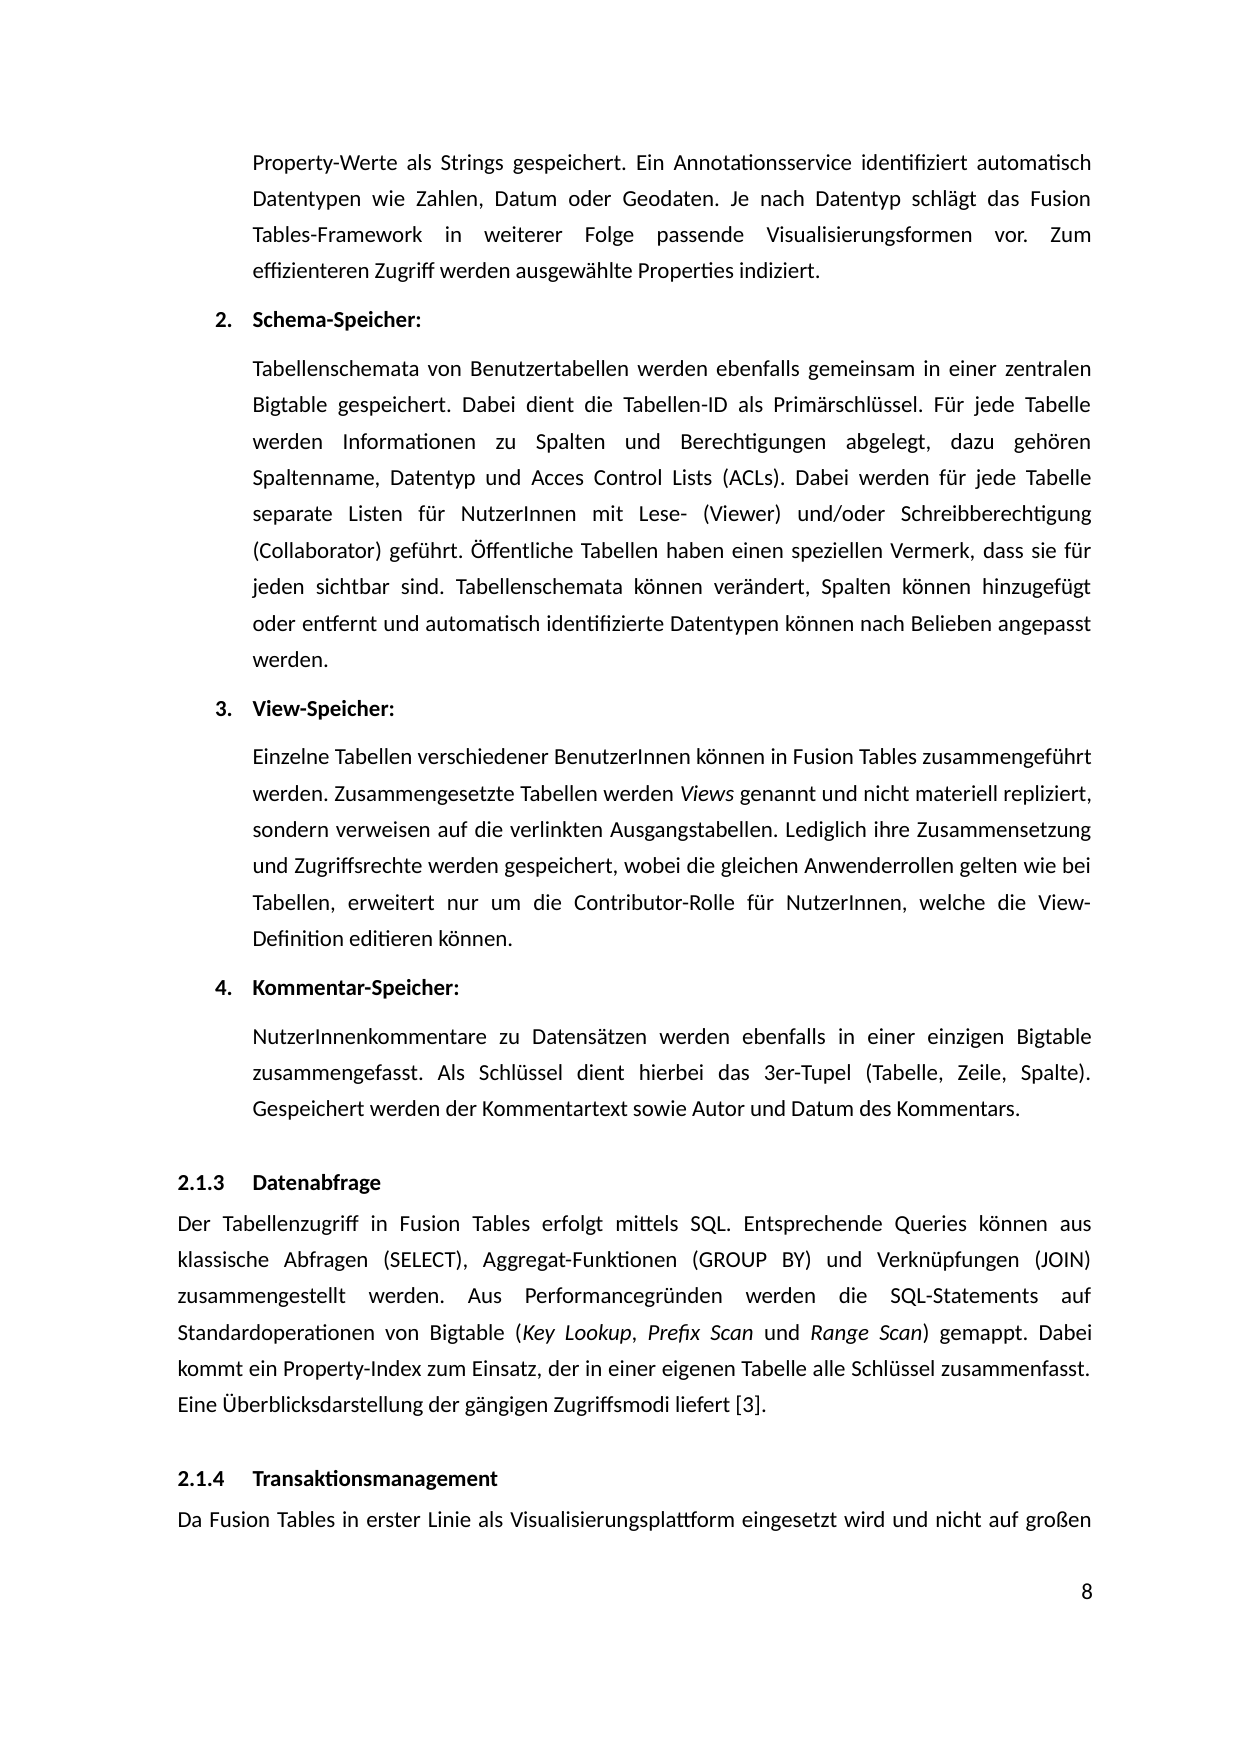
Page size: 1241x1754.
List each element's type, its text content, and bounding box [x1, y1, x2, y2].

subtitle Datenabfrage [177, 1168, 1093, 1196]
list Property-Werte als Strings gespeichert. Ein Annotationsservice identifiziert automatisch Datentypen wie Zahlen, Datum oder Geodaten. Je nach Datentyp schlägt das Fusion Tables-Framework in weiterer Folge passende Visualisierungsformen vor. Zum effizienteren Zugriff werden ausgewählte Properties indiziert. [215, 148, 1093, 285]
list Einzelne Tabellen verschiedener BenutzerInnen können in Fusion Tables zusammengeführt werden. Zusammengesetzte Tabellen werden Views genannt und nicht materiell repliziert, sondern verweisen auf die verlinkten Ausgangstabellen. Lediglich ihre Zusammensetzung und Zugriffsrechte werden gespeichert, wobei die gleichen Anwenderrollen gelten wie bei Tabellen, erweitert nur um die Contributor-Rolle für NutzerInnen, welche die View-Definition editieren können. [215, 742, 1093, 952]
list Schema-Speicher: [215, 305, 1093, 333]
list Kommentar-Speicher: [215, 973, 1093, 1001]
list View-Speicher: [215, 694, 1093, 722]
list NutzerInnenkommentare zu Datensätzen werden ebenfalls in einer einzigen Bigtable zusammengefasst. Als Schlüssel dient hierbei das 3er-Tupel (Tabelle, Zeile, Spalte). Gespeichert werden der Kommentartext sowie Autor und Datum des Kommentars. [215, 1022, 1093, 1122]
subtitle Transaktionsmanagement [177, 1464, 1093, 1492]
list Tabellenschemata von Benutzertabellen werden ebenfalls gemeinsam in einer zentralen Bigtable gespeichert. Dabei dient die Tabellen-ID als Primärschlüssel. Für jede Tabelle werden Informationen zu Spalten und Berechtigungen abgelegt, dazu gehören Spaltenname, Datentyp und Acces Control Lists (ACLs). Dabei werden für jede Tabelle separate Listen für NutzerInnen mit Lese- (Viewer) und/oder Schreibberechtigung (Collaborator) geführt. Öffentliche Tabellen haben einen speziellen Vermerk, dass sie für jeden sichtbar sind. Tabellenschemata können verändert, Spalten können hinzugefügt oder entfernt und automatisch identifizierte Datentypen können nach Belieben angepasst werden. [215, 354, 1093, 673]
text Da Fusion Tables in erster Linie als Visualisierungsplattform eingesetzt wird und nicht auf großen [177, 1505, 1093, 1533]
text Der Tabellenzugriff in Fusion Tables erfolgt mittels SQL. Entsprechende Queries können aus klassische Abfragen (SELECT), Aggregat-Funktionen (GROUP BY) und Verknüpfungen (JOIN) zusammengestellt werden. Aus Performancegründen werden die SQL-Statements auf Standardoperationen von Bigtable (Key Lookup, Prefix Scan und Range Scan) gemappt. Dabei kommt ein Property-Index zum Einsatz, der in einer eigenen Tabelle alle Schlüssel zusammenfasst. Eine Überblicksdarstellung der gängigen Zugriffsmodi liefert [3]. [177, 1209, 1093, 1418]
